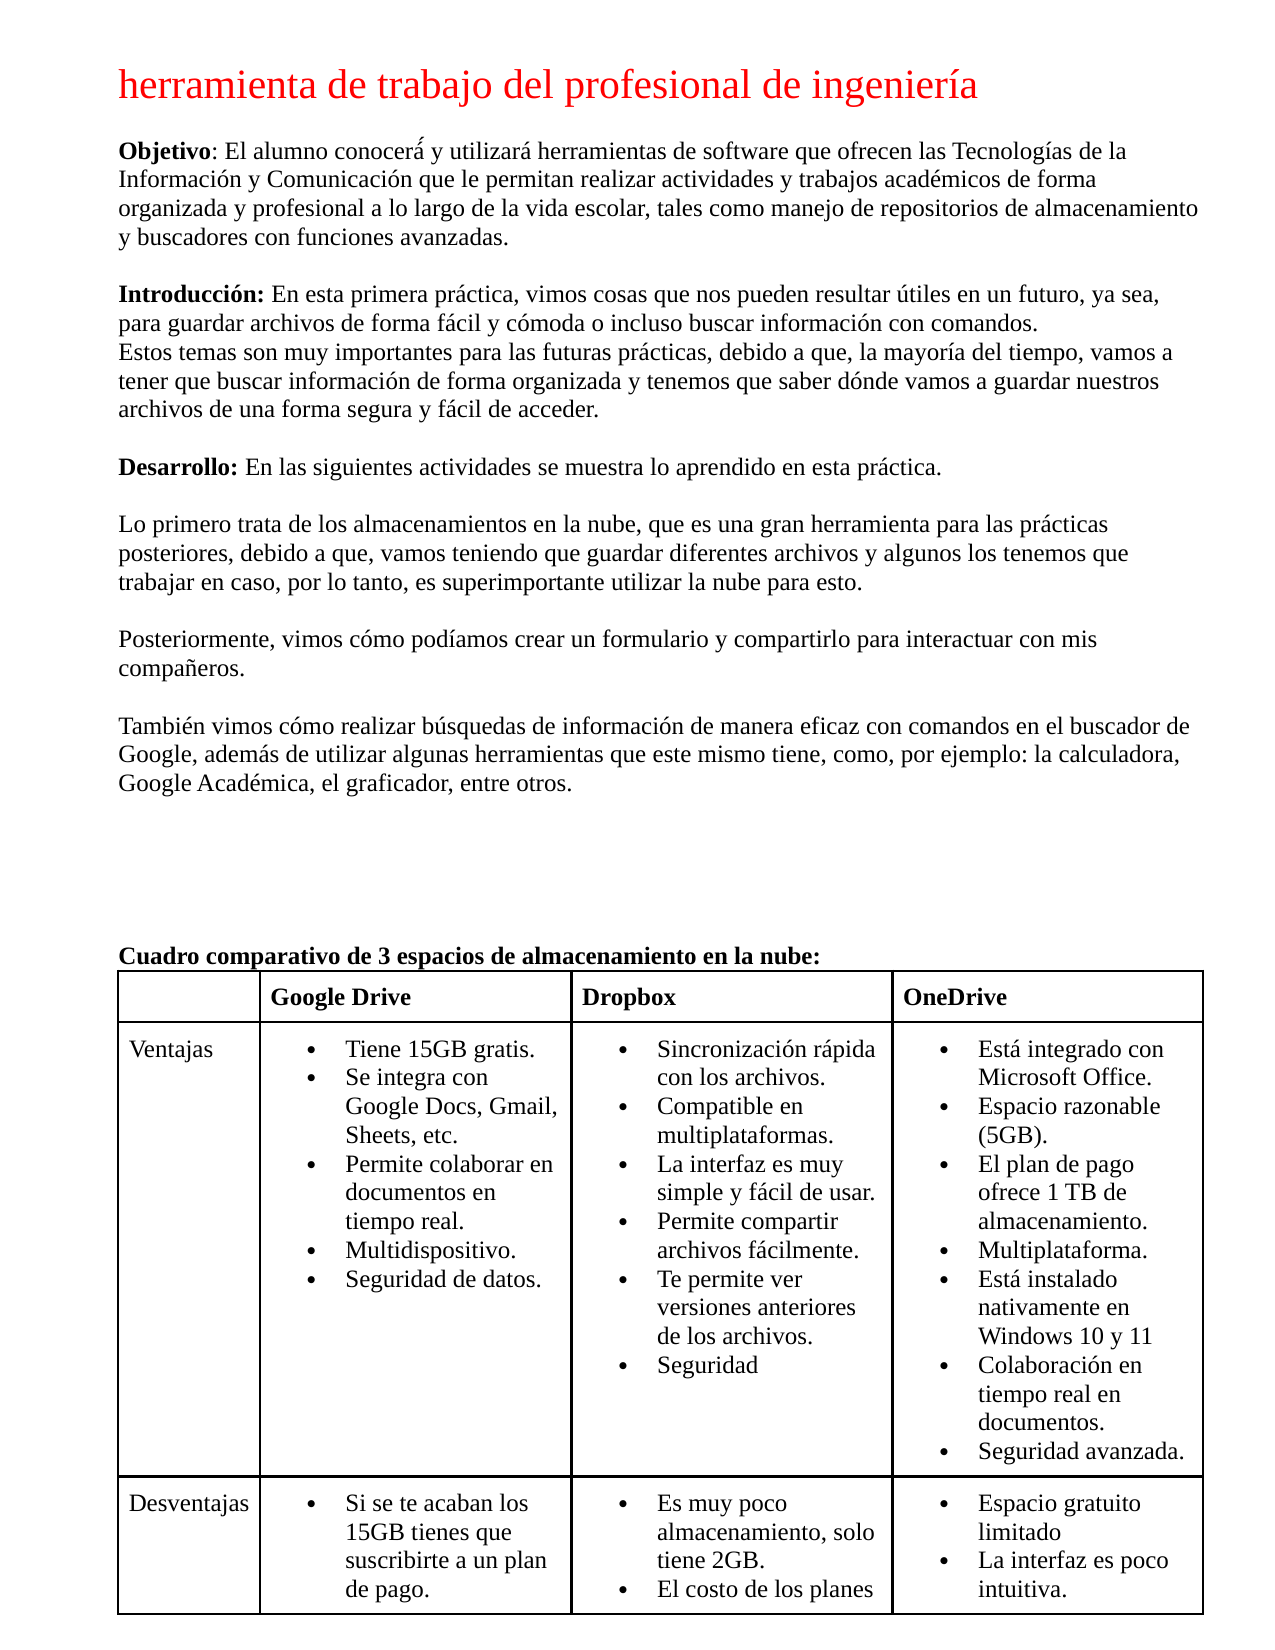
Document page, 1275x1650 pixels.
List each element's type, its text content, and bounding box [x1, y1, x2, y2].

table_cell Sincronización rápida con los archivos. Compatible en multiplataformas. La interfaz es muy simple y fácil de usar. Permite compartir archivos fácilmente. Te permite ver versiones anteriores de los archivos. Seguridad [573, 1023, 891, 1475]
table_cell Ventajas [119, 1023, 259, 1475]
table_header [119, 972, 259, 1021]
text También vimos cómo realizar búsquedas de información de manera eficaz con comandos en el buscador de Google, además de utilizar algunas herramientas que este mismo tiene, como, por ejemplo: la calculadora, Google Académica, el graficador, entre otros. [118, 711, 1205, 797]
table_cell Espacio gratuito limitado La interfaz es poco intuitiva. Para obtener el máximo provecho se tiene que pagar el plan premium. Tiene problemas de compatibilidad con archivos que no sean nativos de Microsoft. [894, 1478, 1202, 1613]
table_cell Si se te acaban los 15GB tienes que suscribirte a un plan de pago. Al trabajar con archivos pesados el rendimiento y la velocidad pueden llegar a ser muy lentos. Depende de estar conectado a internet. [261, 1478, 570, 1613]
table_header Dropbox [573, 972, 891, 1021]
text Estos temas son muy importantes para las futuras prácticas, debido a que, la mayoría del tiempo, vamos a tener que buscar información de forma organizada y tenemos que saber dónde vamos a guardar nuestros archivos de una forma segura y fácil de acceder. [118, 337, 1205, 423]
text Objetivo: El alumno conocerá́ y utilizará herramientas de software que ofrecen las Tecnologías de la Información y Comunicación que le permitan realizar actividades y trabajos académicos de forma organizada y profesional a lo largo de la vida escolar, tales como manejo de repositorios de almacenamiento y buscadores con funciones avanzadas. [118, 136, 1205, 251]
table_cell Está integrado con Microsoft Office. Espacio razonable (5GB). El plan de pago ofrece 1 TB de almacenamiento. Multiplataforma. Está instalado nativamente en Windows 10 y 11 Colaboración en tiempo real en documentos. Seguridad avanzada. [894, 1023, 1202, 1475]
text Cuadro comparativo de 3 espacios de almacenamiento en la nube: [118, 941, 1205, 969]
table_cell Desventajas [119, 1478, 259, 1613]
text Introducción: En esta primera práctica, vimos cosas que nos pueden resultar útiles en un futuro, ya sea, para guardar archivos de forma fácil y cómoda o incluso buscar información con comandos. [118, 279, 1205, 337]
table_header Google Drive [261, 972, 570, 1021]
text Posteriormente, vimos cómo podíamos crear un formulario y compartirlo para interactuar con mis compañeros. [118, 624, 1205, 682]
table_cell Es muy poco almacenamiento, solo tiene 2GB. El costo de los planes premium. No tiene aplicaciones integradas como Google con Docs o OneDrive con Microsoft Office. Depende de conexión a internet. Límite de sincronización de dispositivos. No hay edición en línea. [573, 1478, 891, 1613]
table_cell Tiene 15GB gratis. Se integra con Google Docs, Gmail, Sheets, etc. Permite colaborar en documentos en tiempo real. Multidispositivo. Seguridad de datos. [261, 1023, 570, 1475]
table_header OneDrive [894, 972, 1202, 1021]
text Desarrollo: En las siguientes actividades se muestra lo aprendido en esta práctica. [118, 452, 1205, 481]
text Lo primero trata de los almacenamientos en la nube, que es una gran herramienta para las prácticas posteriores, debido a que, vamos teniendo que guardar diferentes archivos y algunos los tenemos que trabajar en caso, por lo tanto, es superimportante utilizar la nube para esto. [118, 509, 1205, 596]
text herramienta de trabajo del profesional de ingeniería [118, 59, 1205, 107]
